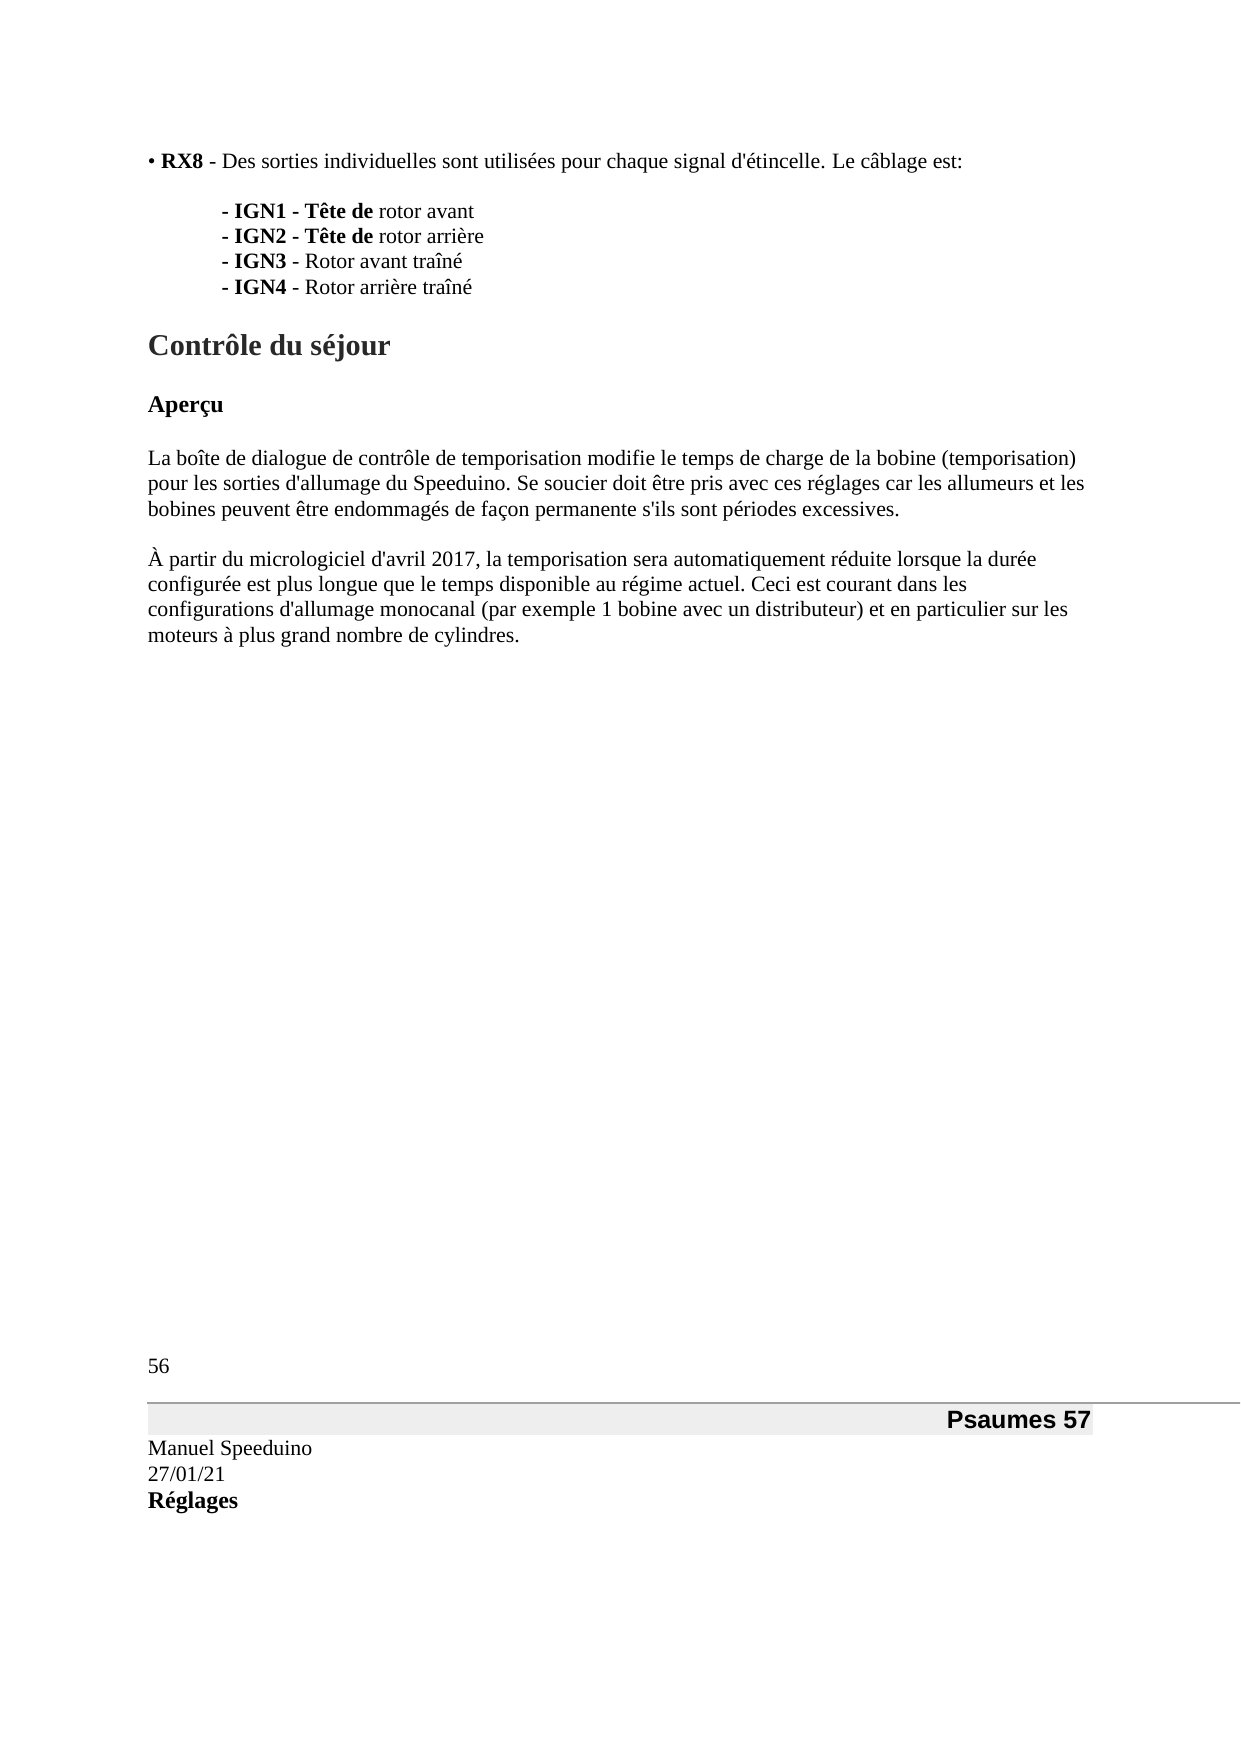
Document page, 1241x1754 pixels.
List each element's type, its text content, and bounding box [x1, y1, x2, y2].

text La boîte de dialogue de contrôle de temporisation modifie le temps de charge de la bobine (temporisation) pour les sorties d'allumage du Speeduino. Se soucier doit être pris avec ces réglages car les allumeurs et les bobines peuvent être endommagés de façon permanente s'ils sont périodes excessives. [148, 445, 1093, 521]
table_header Psaumes 57 [148, 1404, 1093, 1435]
text • RX8 - Des sorties individuelles sont utilisées pour chaque signal d'étincelle. Le câblage est: [148, 148, 1093, 173]
text Manuel Speeduino [148, 1435, 1093, 1461]
text Aperçu [148, 389, 1093, 417]
text 56 [148, 1353, 1093, 1378]
text - IGN3 - Rotor avant traîné [148, 248, 1093, 274]
text Réglages [148, 1486, 1093, 1513]
text - IGN2 - Tête de rotor arrière [148, 223, 1093, 248]
text À partir du micrologiciel d'avril 2017, la temporisation sera automatiquement réduite lorsque la durée configurée est plus longue que le temps disponible au régime actuel. Ceci est courant dans les configurations d'allumage monocanal (par exemple 1 bobine avec un distributeur) et en particulier sur les moteurs à plus grand nombre de cylindres. [148, 546, 1093, 647]
text 27/01/21 [148, 1461, 1093, 1486]
text - IGN4 - Rotor arrière traîné [148, 274, 1093, 299]
text Contrôle du séjour [148, 327, 1093, 362]
text - IGN1 - Tête de rotor avant [148, 198, 1093, 223]
